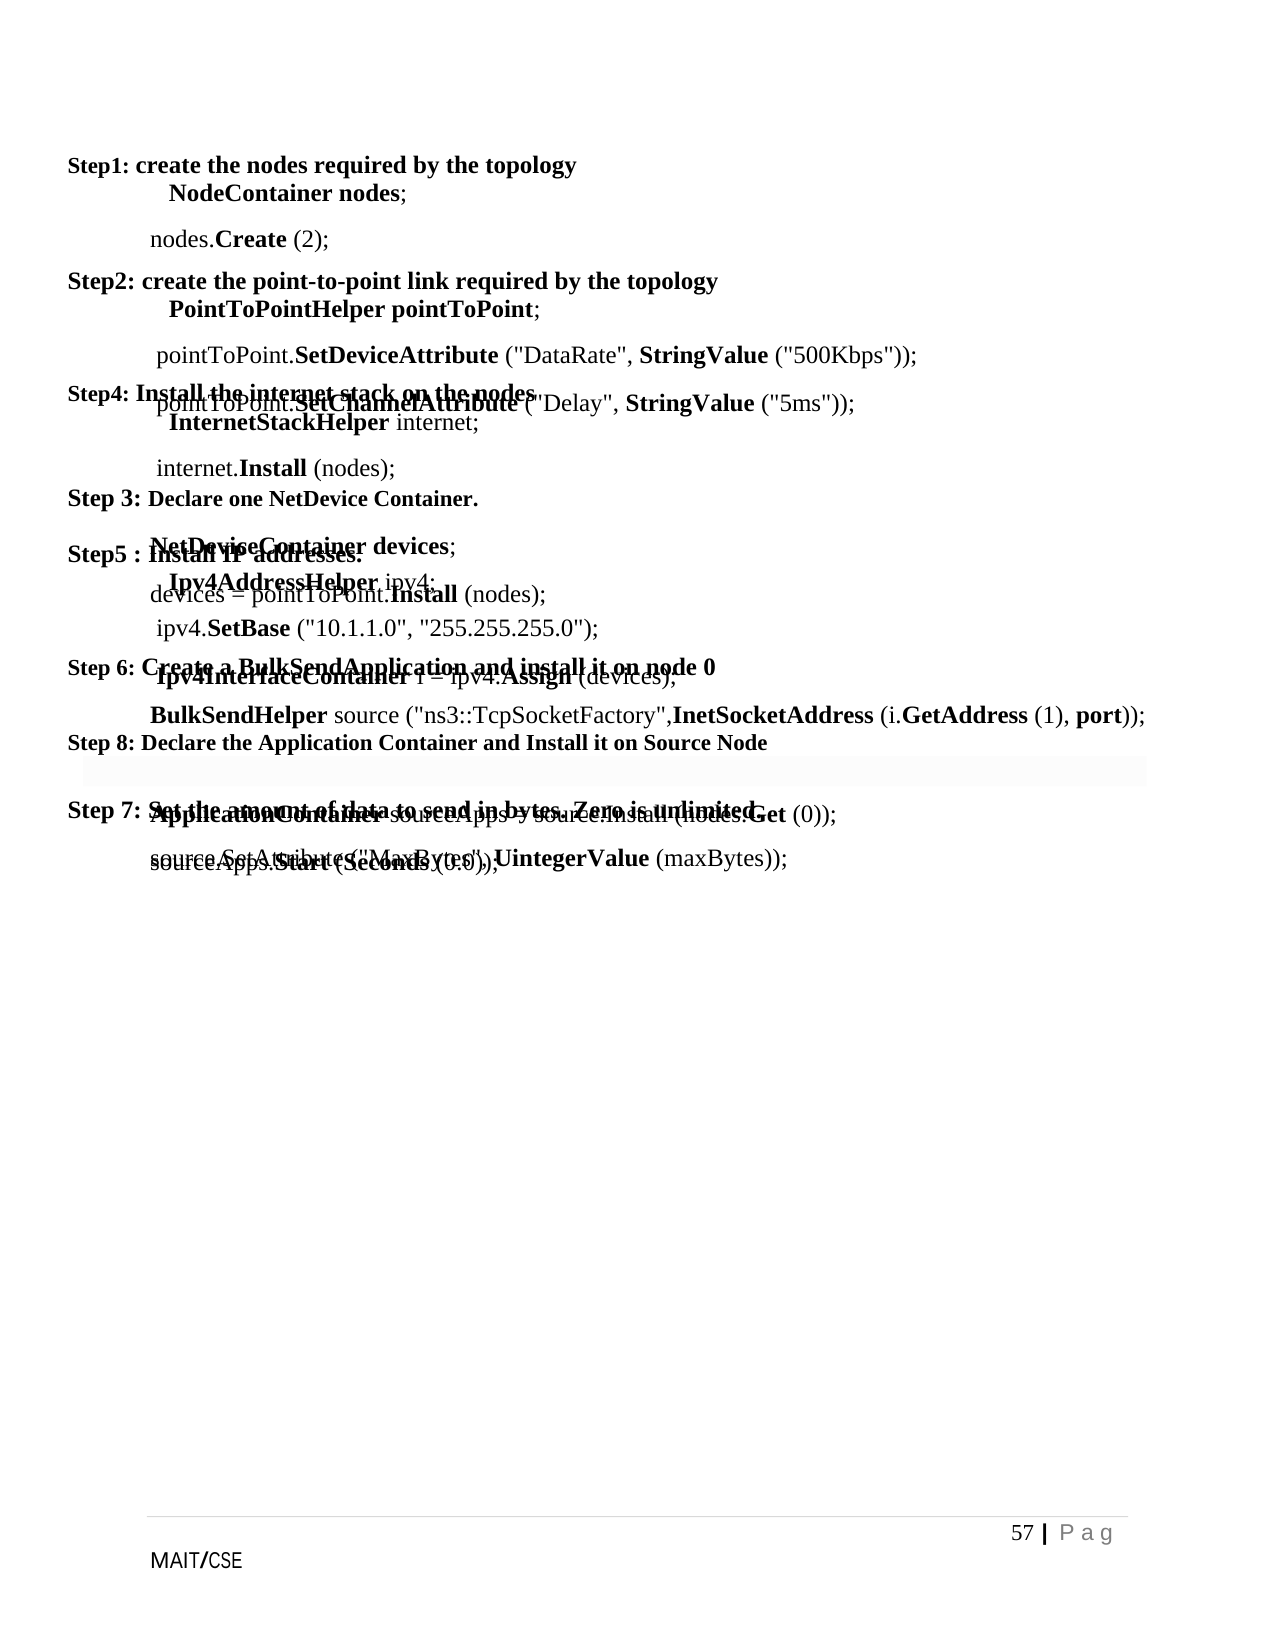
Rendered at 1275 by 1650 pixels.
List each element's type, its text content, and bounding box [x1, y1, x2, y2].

text BulkSendHelper source ("ns3::TcpSocketFactory",InetSocketAddress (i.GetAddress (1), port)); [150, 701, 1172, 729]
text Ipv4AddressHelper ipv4; [169, 568, 1147, 596]
text Step 6: Create a BulkSendApplication and install it on node 0 [67, 653, 1128, 682]
text PointToPointHelper pointToPoint; [169, 294, 1147, 323]
text sourceApps.Start (Seconds (0.0)); [150, 847, 1128, 876]
text ipv4.SetBase ("10.1.1.0", "255.255.255.0"); [156, 614, 1128, 642]
text NetDeviceContainer devices; [150, 531, 1128, 539]
text Step 3: Declare one NetDevice Container. [67, 483, 1128, 512]
text Step 7: Set the amount of data to send in bytes. Zero is unlimited. [67, 796, 1128, 824]
text internet.Install (nodes); [156, 453, 1212, 482]
text Step4: Install the internet stack on the nodes [67, 378, 1212, 407]
text nodes.Create (2); [150, 225, 1128, 253]
text devices = pointToPoint.Install (nodes); [150, 579, 1128, 608]
text Step 8: Declare the Application Container and Install it on Source Node [67, 729, 1212, 756]
text NodeContainer nodes; [169, 179, 1147, 207]
subtitle Step5 : Install IP addresses. [67, 539, 1212, 568]
text pointToPoint.SetDeviceAttribute ("DataRate", StringValue ("500Kbps")); pointToPoint.SetChannelAttribute ("Delay", StringValue ("5ms")); [156, 341, 919, 378]
text Ipv4InterfaceContainer i = ipv4.Assign (devices); [156, 661, 1128, 690]
text ApplicationContainer sourceApps = source.Install (nodes.Get (0)); [150, 799, 1128, 828]
text InternetStackHelper internet; [169, 407, 1147, 436]
text Step2: create the point-to-point link required by the topology [67, 266, 1212, 294]
subtitle Step1: create the nodes required by the topology [67, 150, 1212, 179]
